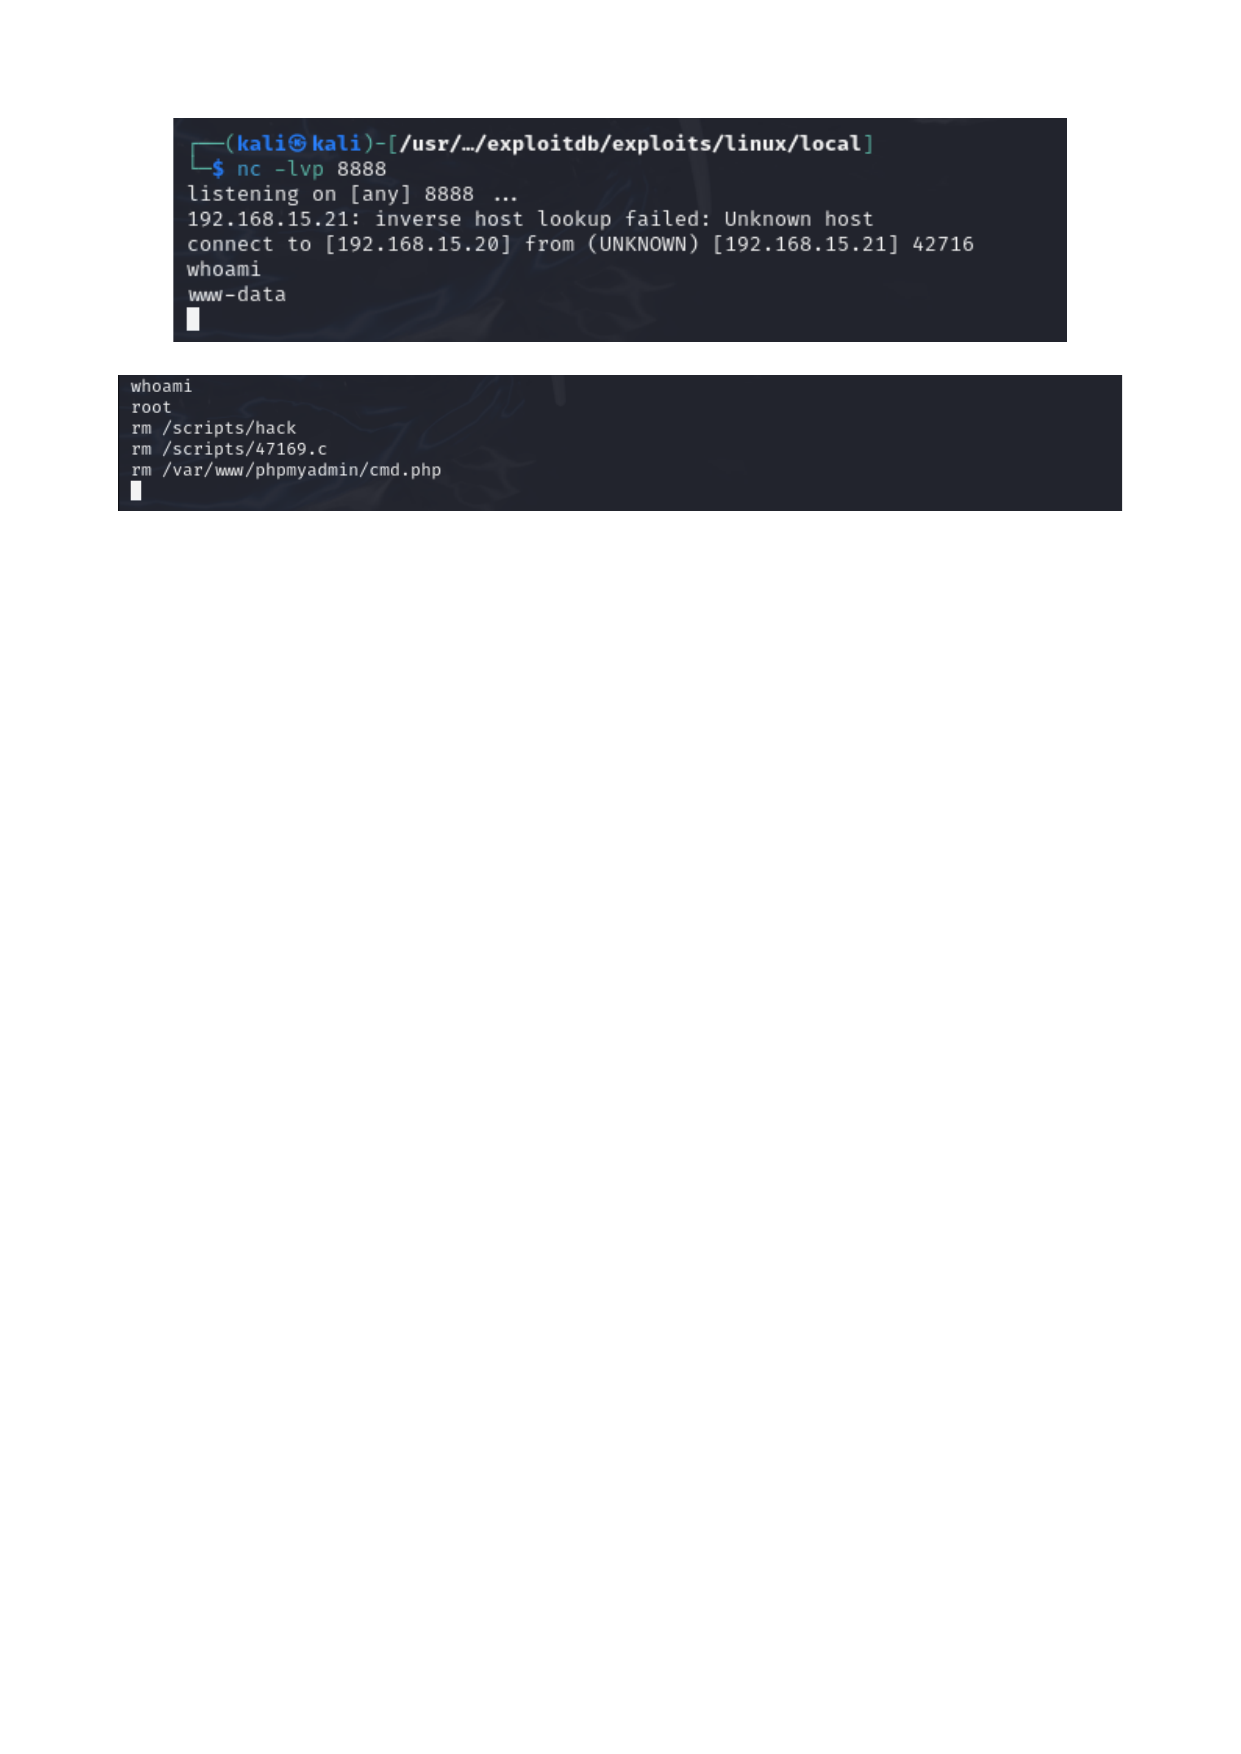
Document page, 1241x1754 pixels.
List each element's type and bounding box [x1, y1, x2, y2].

picture [173, 118, 1067, 342]
picture [118, 375, 1123, 511]
